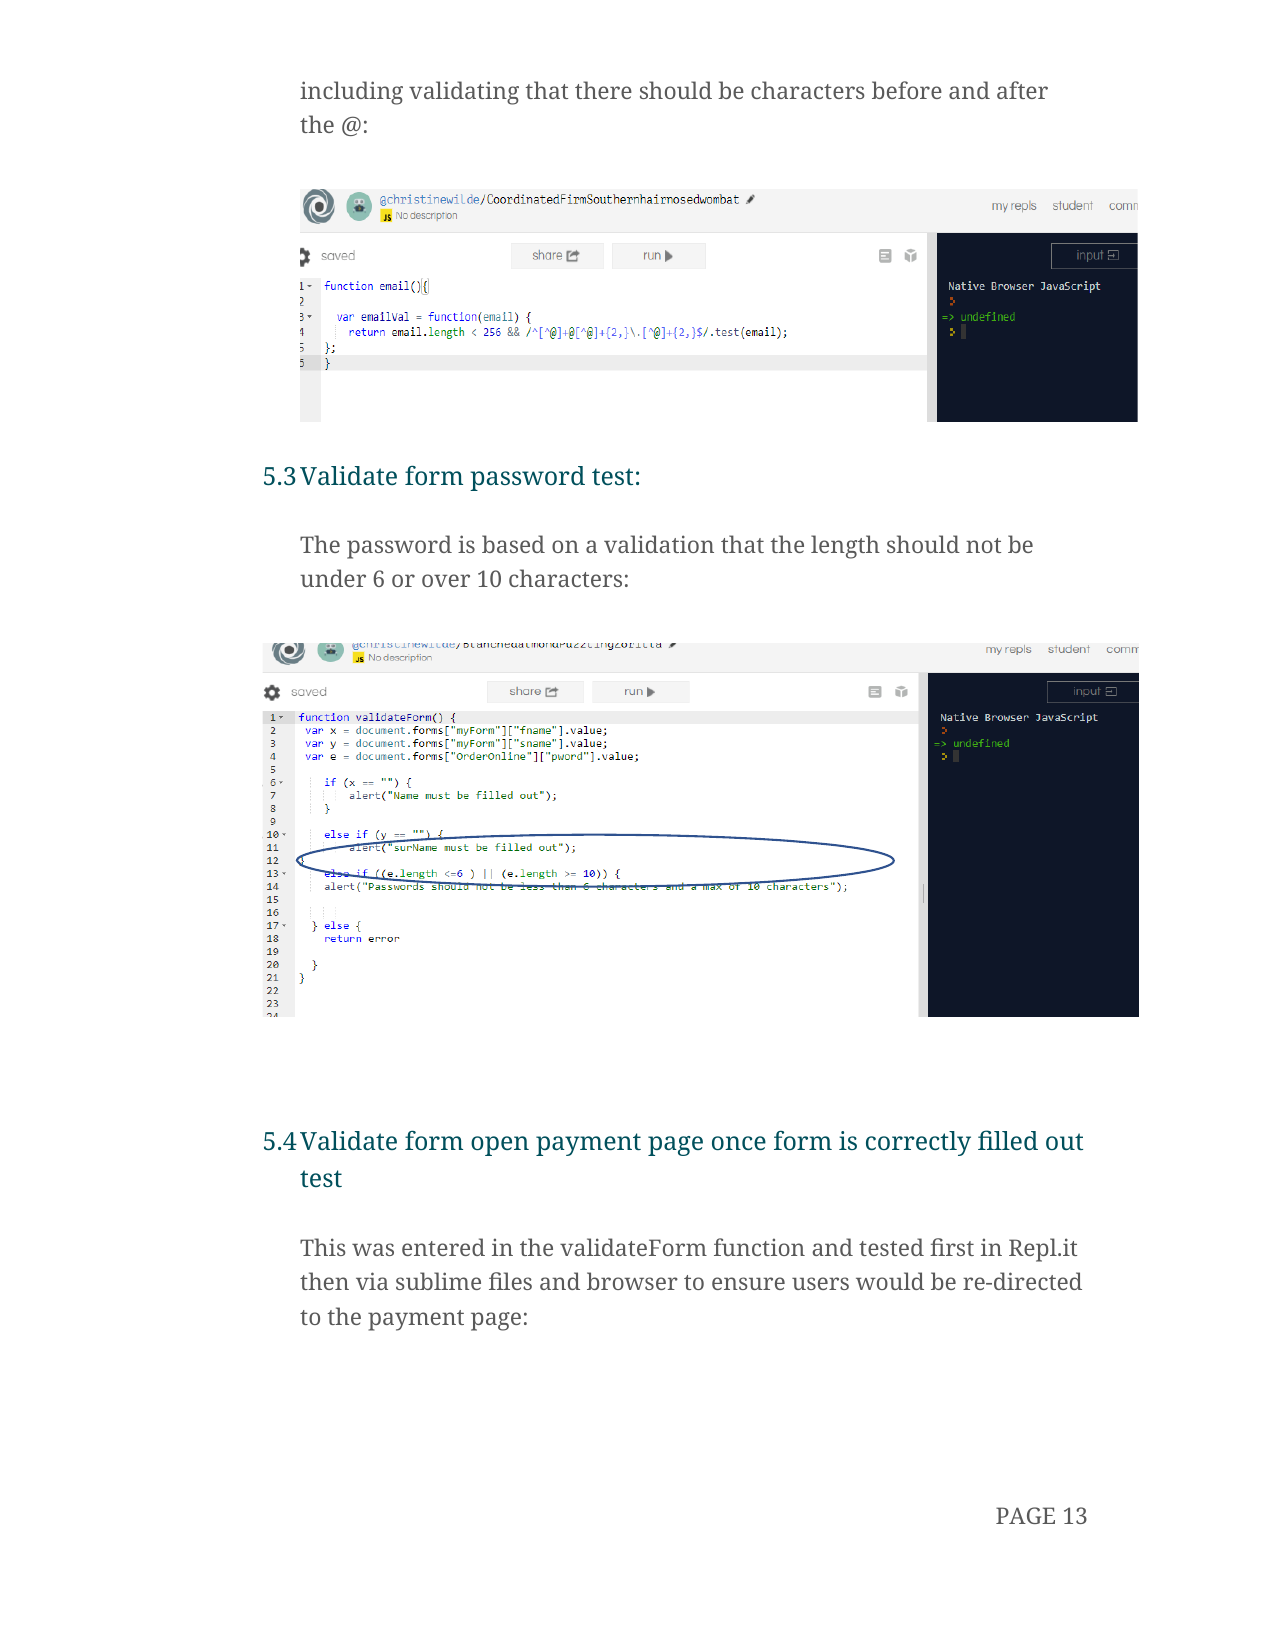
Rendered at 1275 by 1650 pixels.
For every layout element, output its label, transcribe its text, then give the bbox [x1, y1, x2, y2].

list Validate form open payment page once form is correctly filled out test [262, 1124, 1087, 1195]
list This was entered in the validateForm function and tested first in Repl.it then via sublime files and browser to ensure users would be re-directed to the payment page: [300, 1232, 1087, 1332]
list The password is based on a validation that the length should not be under 6 or over 10 characters: [300, 529, 1087, 595]
list including validating that there should be characters before and after the @: [300, 75, 1087, 141]
list Validate form password test: [262, 458, 1087, 492]
